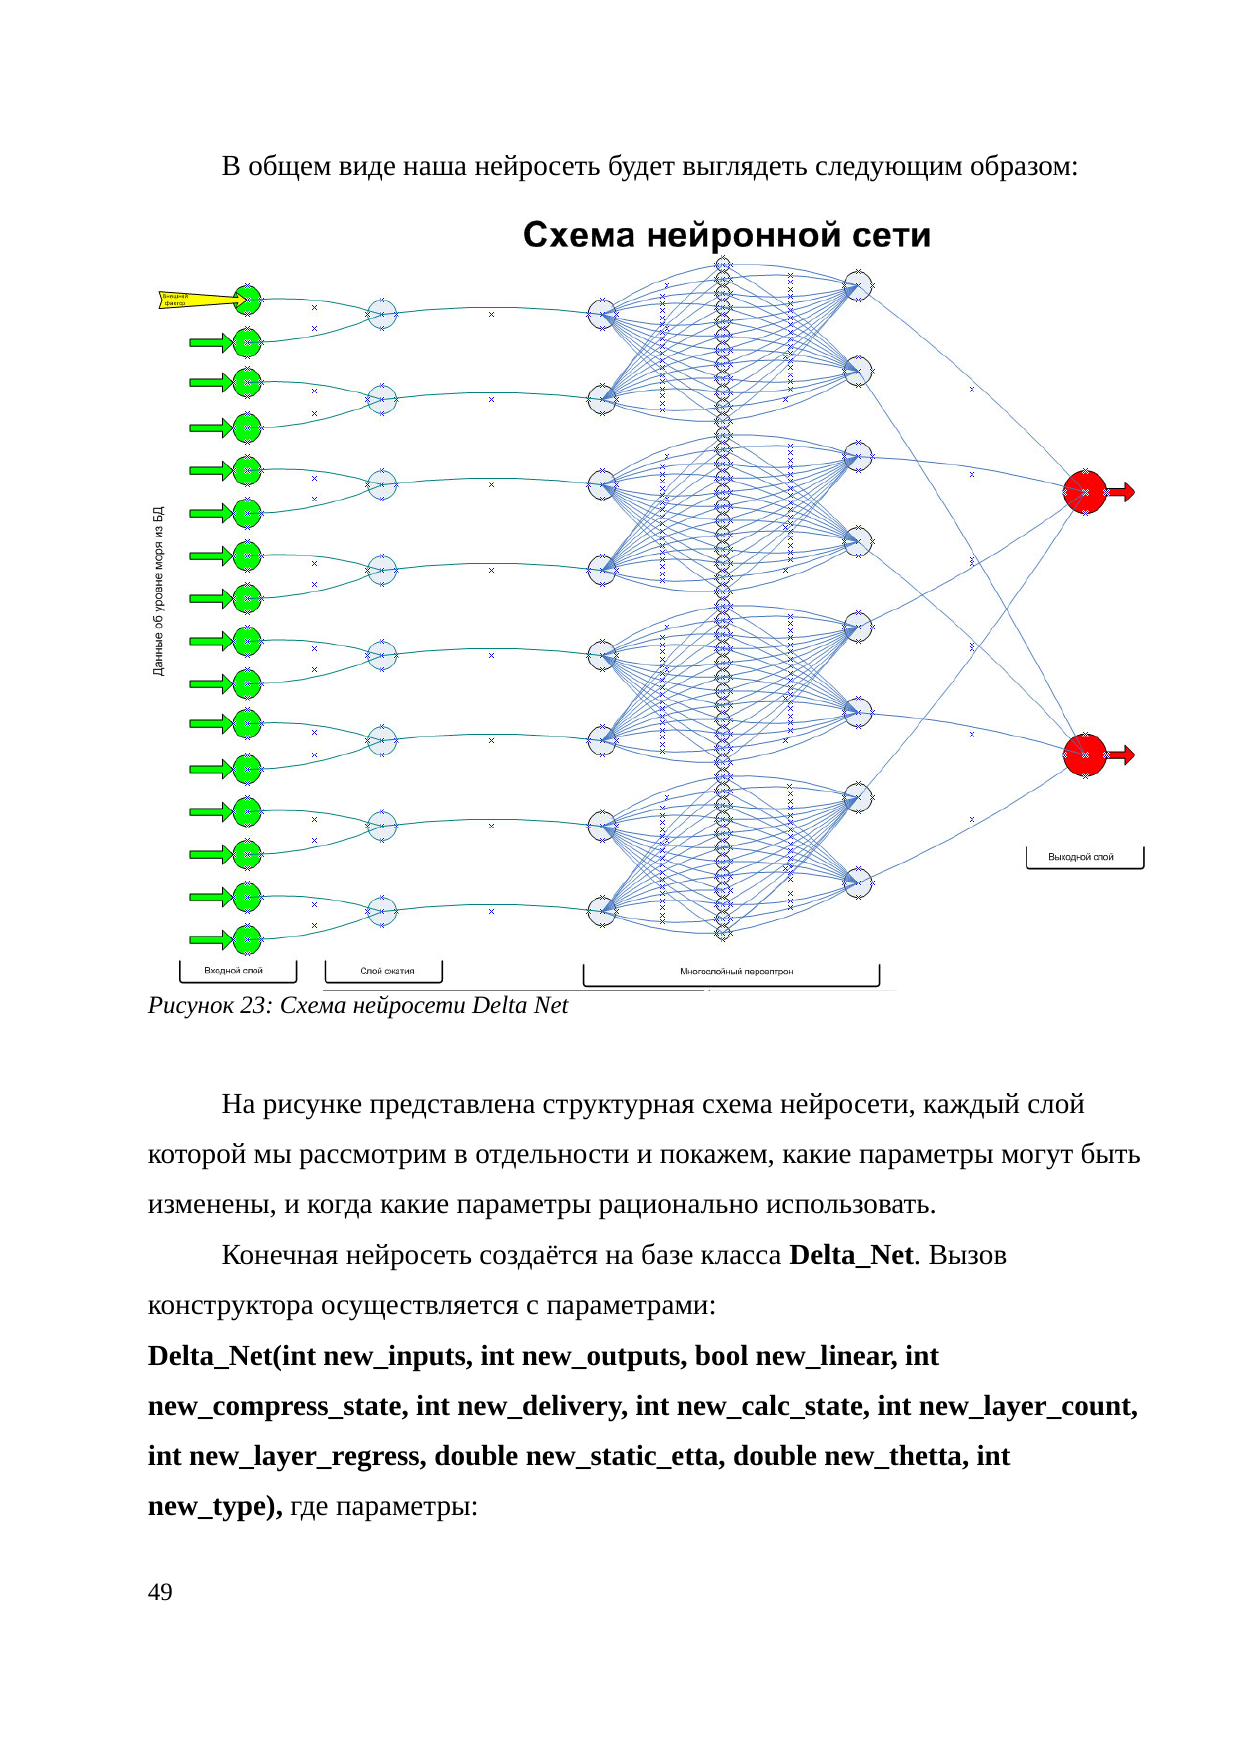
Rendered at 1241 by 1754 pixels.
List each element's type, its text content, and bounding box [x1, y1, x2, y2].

text В общем виде наша нейросеть будет выглядеть следующим образом: [148, 148, 1152, 181]
text Рисунок 23: Схема нейросети Delta Net [148, 991, 1152, 1019]
picture [147, 210, 1152, 991]
text Конечная нейросеть создаётся на базе класса Delta_Net. Вызов конструктора осуществляется с параметрами: [148, 1237, 1152, 1321]
text На рисунке представлена структурная схема нейросети, каждый слой которой мы рассмотрим в отдельности и покажем, какие параметры могут быть изменены, и когда какие параметры рационально использовать. [148, 1086, 1152, 1220]
text Delta_Net(int new_inputs, int new_outputs, bool new_linear, int new_compress_state, int new_delivery, int new_calc_state, int new_layer_count, int new_layer_regress, double new_static_etta, double new_thetta, int new_type), где параметры: [148, 1338, 1152, 1522]
